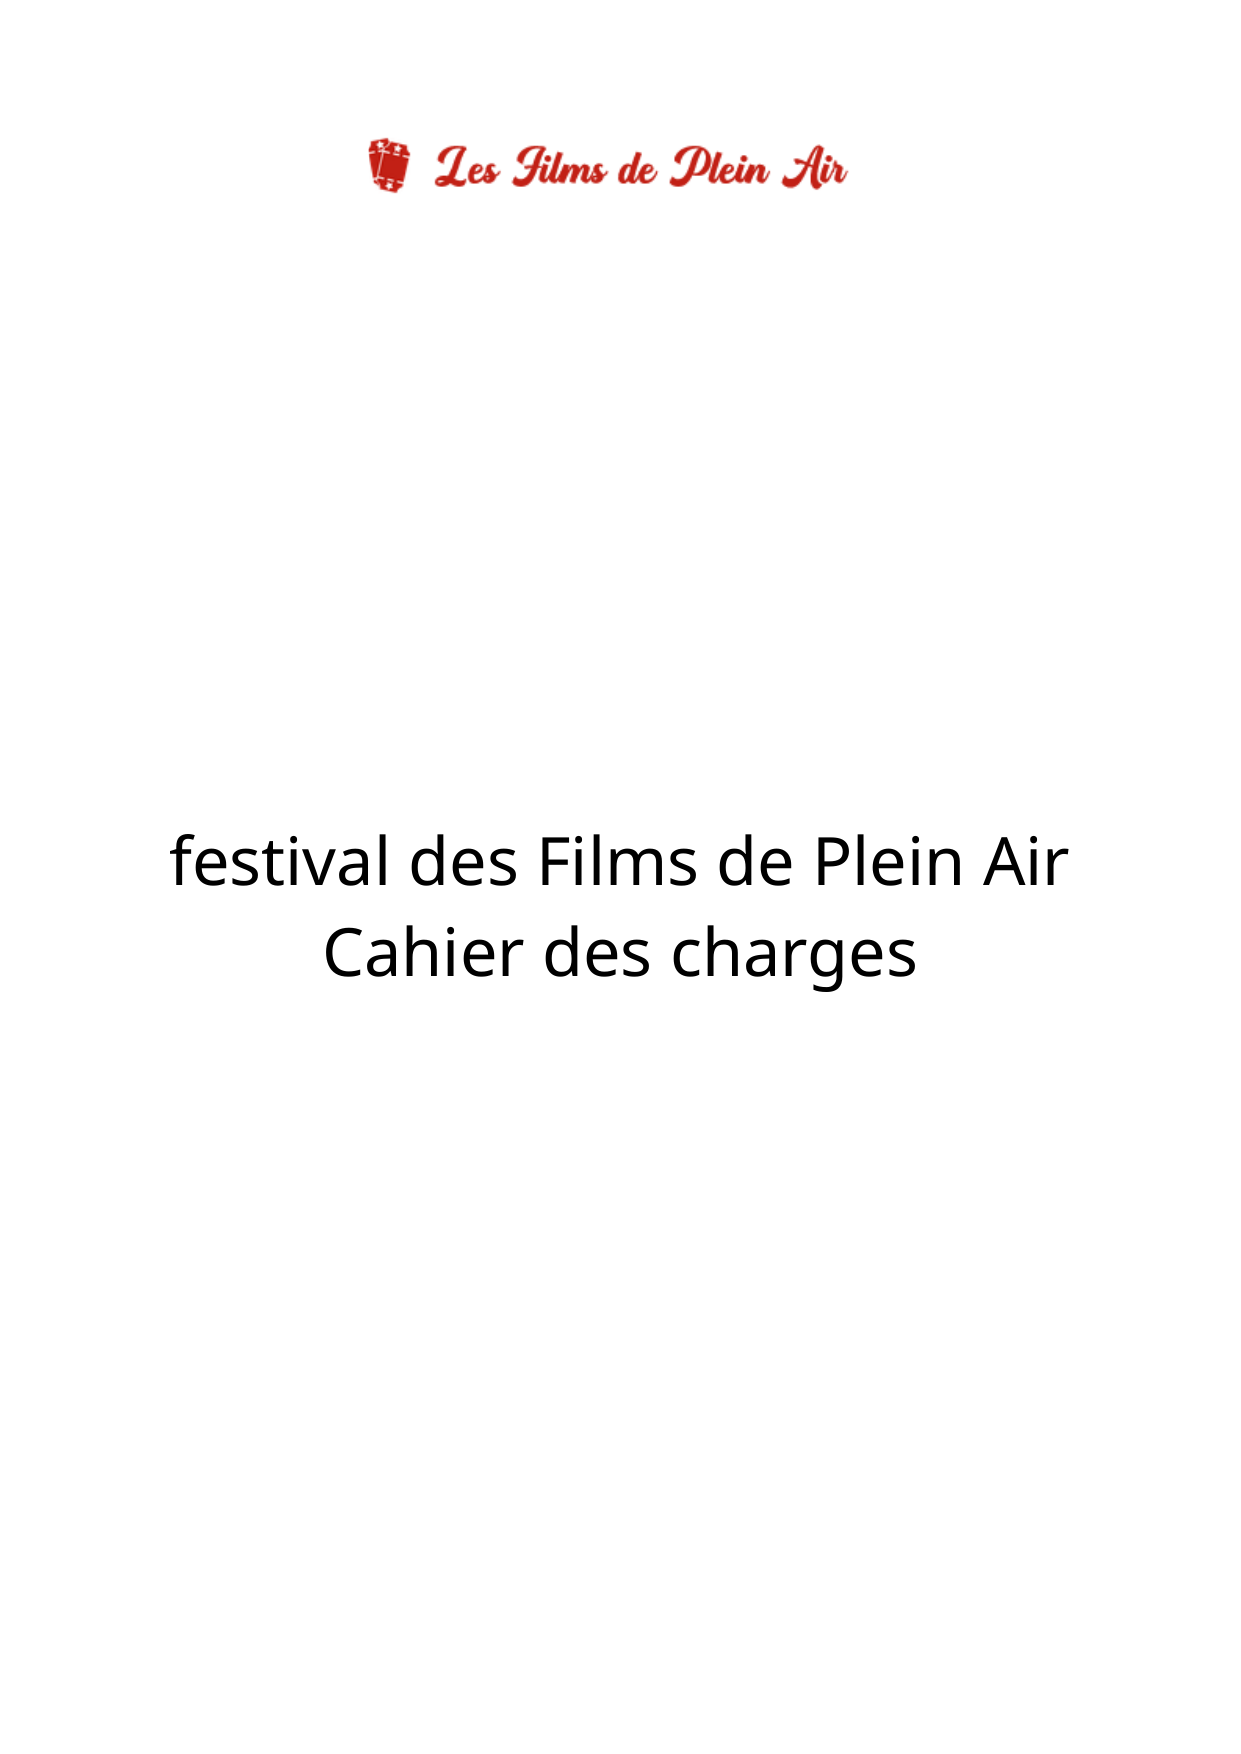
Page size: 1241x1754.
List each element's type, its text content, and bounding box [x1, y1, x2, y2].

picture [368, 118, 872, 212]
text festival des Films de Plein Air [118, 814, 1122, 905]
text Cahier des charges [118, 905, 1122, 996]
